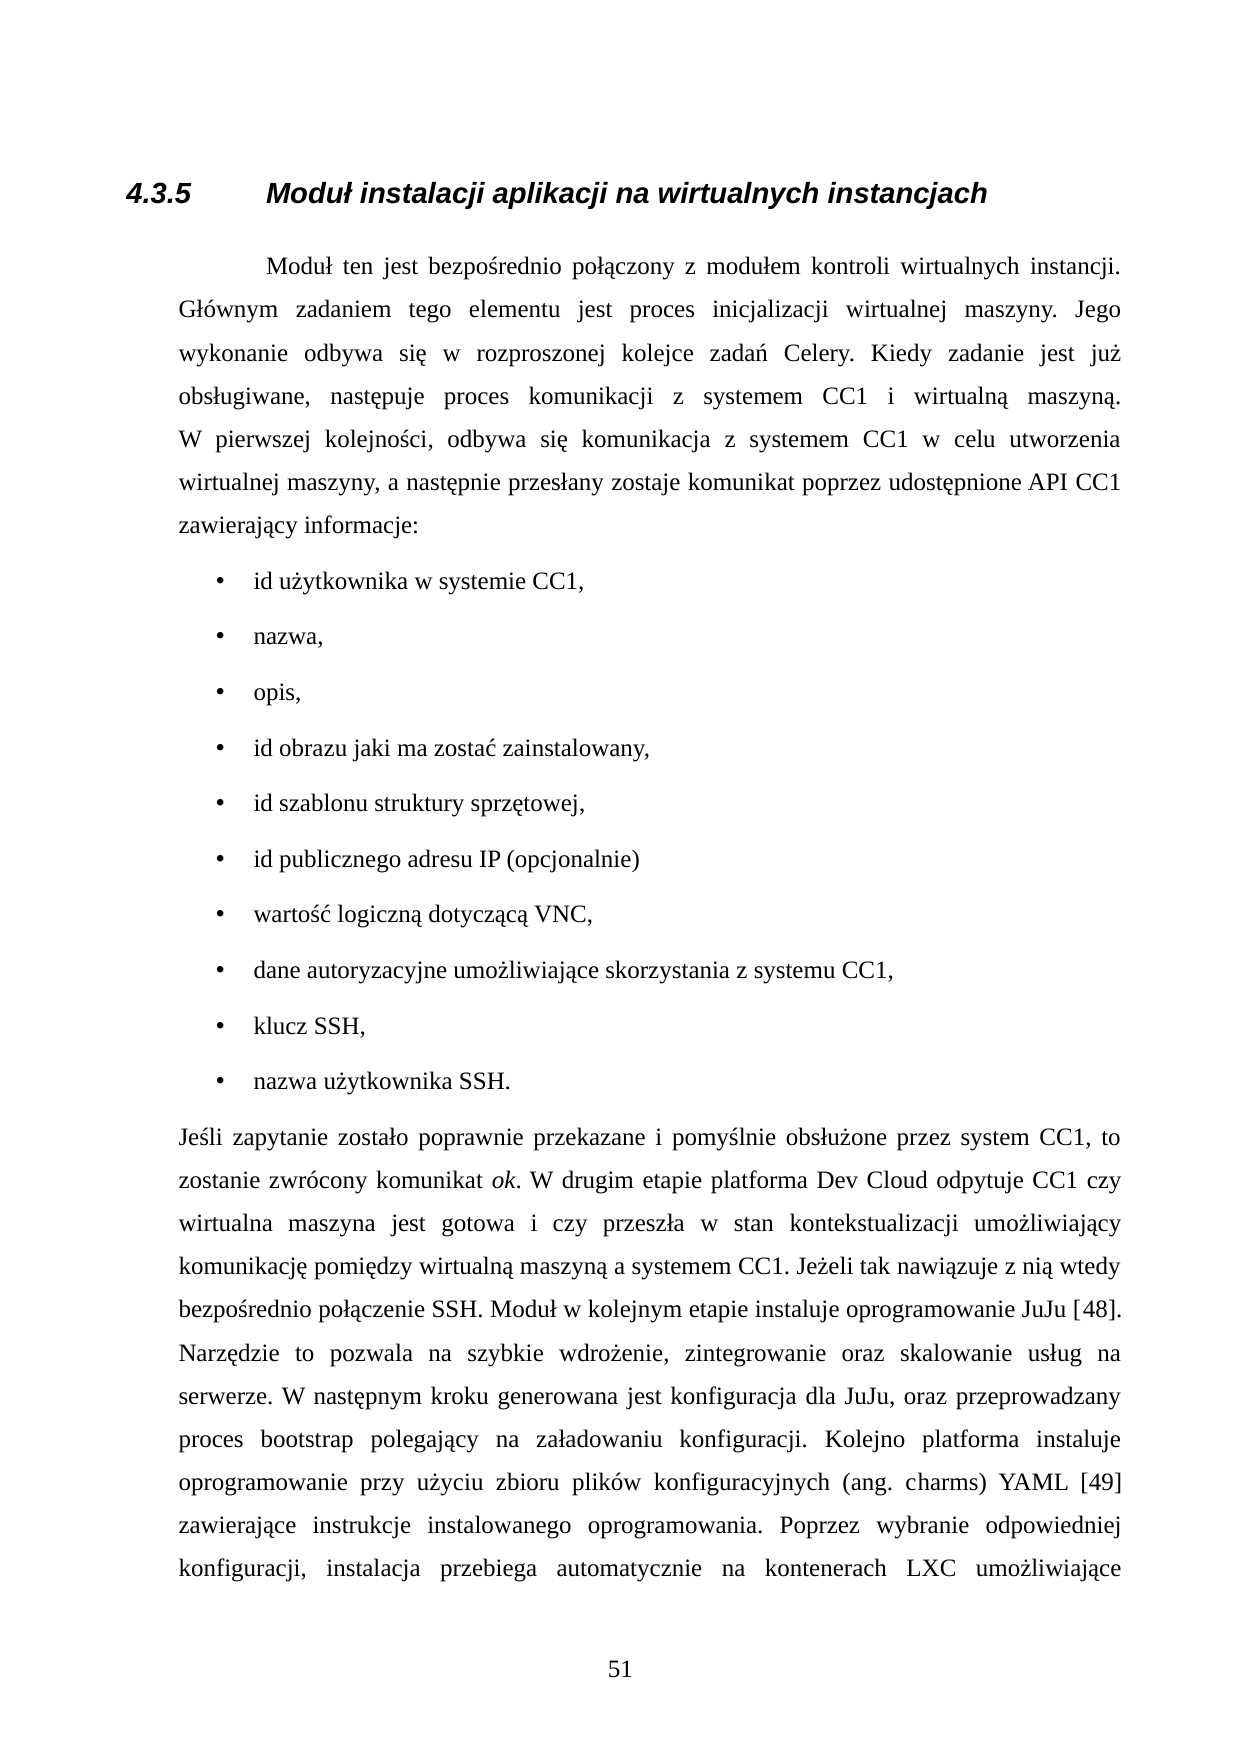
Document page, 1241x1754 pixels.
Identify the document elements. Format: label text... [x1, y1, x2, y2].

text Moduł ten jest bezpośrednio połączony z modułem kontroli wirtualnych instancji. Głównym zadaniem tego elementu jest proces inicjalizacji wirtualnej maszyny. Jego wykonanie odbywa się w rozproszonej kolejce zadań Celery. Kiedy zadanie jest już obsługiwane, następuje proces komunikacji z systemem CC1 i wirtualną maszyną. W pierwszej kolejności, odbywa się komunikacja z systemem CC1 w celu utworzenia wirtualnej maszyny, a następnie przesłany zostaje komunikat poprzez udostępnione API CC1 zawierający informacje: [178, 251, 1122, 539]
list id szablonu struktury sprzętowej, [216, 788, 1122, 817]
list opis, [216, 677, 1122, 706]
list id obrazu jaki ma zostać zainstalowany, [216, 733, 1122, 761]
list id publicznego adresu IP (opcjonalnie) [216, 844, 1122, 873]
list id użytkownika w systemie CC1, [216, 566, 1122, 594]
list dane autoryzacyjne umożliwiające skorzystania z systemu CC1, [216, 955, 1122, 984]
list klucz SSH, [216, 1011, 1122, 1039]
text Jeśli zapytanie zostało poprawnie przekazane i pomyślnie obsłużone przez system CC1, to zostanie zwrócony komunikat ok. W drugim etapie platforma Dev Cloud odpytuje CC1 czy wirtualna maszyna jest gotowa i czy przeszła w stan kontekstualizacji umożliwiający komunikację pomiędzy wirtualną maszyną a systemem CC1. Jeżeli tak nawiązuje z nią wtedy bezpośrednio połączenie SSH. Moduł w kolejnym etapie instaluje oprogramowanie JuJu [48]. Narzędzie to pozwala na szybkie wdrożenie, zintegrowanie oraz skalowanie usług na serwerze. W następnym kroku generowana jest konfiguracja dla JuJu, oraz przeprowadzany proces bootstrap polegający na załadowaniu konfiguracji. Kolejno platforma instaluje oprogramowanie przy użyciu zbioru plików konfiguracyjnych (ang. charms) YAML [49] zawierające instrukcje instalowanego oprogramowania. Poprzez wybranie odpowiedniej konfiguracji, instalacja przebiega automatycznie na kontenerach LXC umożliwiające [178, 1122, 1122, 1582]
list nazwa, [216, 621, 1122, 650]
list wartość logiczną dotyczącą VNC, [216, 899, 1122, 928]
subtitle Moduł instalacji aplikacji na wirtualnych instancjach [118, 176, 1122, 210]
list nazwa użytkownika SSH. [216, 1066, 1122, 1095]
